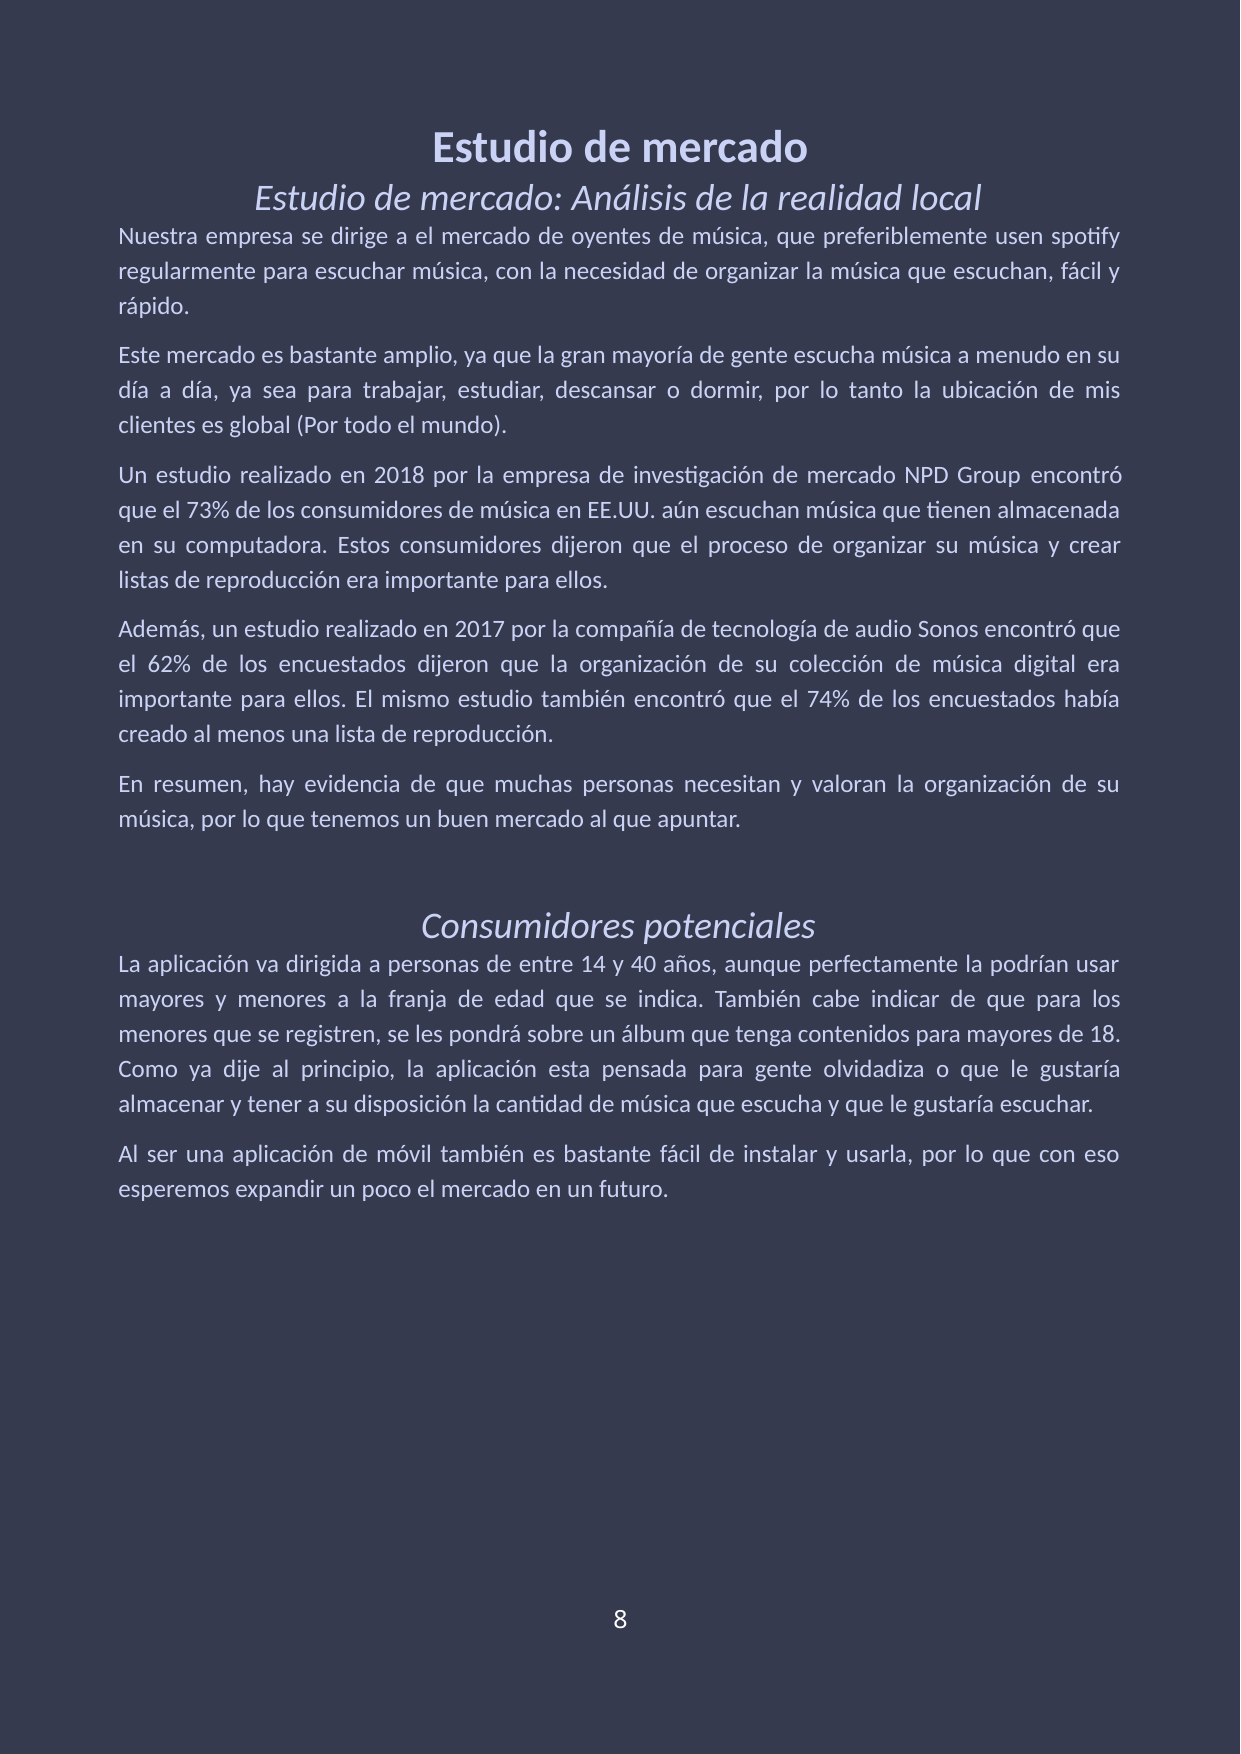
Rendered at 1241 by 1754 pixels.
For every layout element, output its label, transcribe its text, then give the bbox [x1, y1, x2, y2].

text Un estudio realizado en 2018 por la empresa de investigación de mercado NPD Group encontró que el 73% de los consumidores de música en EE.UU. aún escuchan música que tienen almacenada en su computadora. Estos consumidores dijeron que el proceso de organizar su música y crear listas de reproducción era importante para ellos. [118, 459, 1122, 594]
text Consumidores potenciales [118, 902, 1122, 948]
text Este mercado es bastante amplio, ya que la gran mayoría de gente escucha música a menudo en su día a día, ya sea para trabajar, estudiar, descansar o dormir, por lo tanto la ubicación de mis clientes es global (Por todo el mundo). [118, 339, 1122, 440]
text Además, un estudio realizado en 2017 por la compañía de tecnología de audio Sonos encontró que el 62% de los encuestados dijeron que la organización de su colección de música digital era importante para ellos. El mismo estudio también encontró que el 74% de los encuestados había creado al menos una lista de reproducción. [118, 614, 1122, 749]
text Estudio de mercado [118, 118, 1122, 174]
text La aplicación va dirigida a personas de entre 14 y 40 años, aunque perfectamente la podrían usar mayores y menores a la franja de edad que se indica. También cabe indicar de que para los menores que se registren, se les pondrá sobre un álbum que tenga contenidos para mayores de 18. Como ya dije al principio, la aplicación esta pensada para gente olvidadiza o que le gustaría almacenar y tener a su disposición la cantidad de música que escucha y que le gustaría escuchar. [118, 948, 1122, 1119]
text Nuestra empresa se dirige a el mercado de oyentes de música, que preferiblemente usen spotify regularmente para escuchar música, con la necesidad de organizar la música que escuchan, fácil y rápido. [118, 220, 1122, 320]
text En resumen, hay evidencia de que muchas personas necesitan y valoran la organización de su música, por lo que tenemos un buen mercado al que apuntar. [118, 768, 1122, 834]
text Al ser una aplicación de móvil también es bastante fácil de instalar y usarla, por lo que con eso esperemos expandir un poco el mercado en un futuro. [118, 1138, 1122, 1203]
text Estudio de mercado: Análisis de la realidad local [118, 174, 1122, 220]
